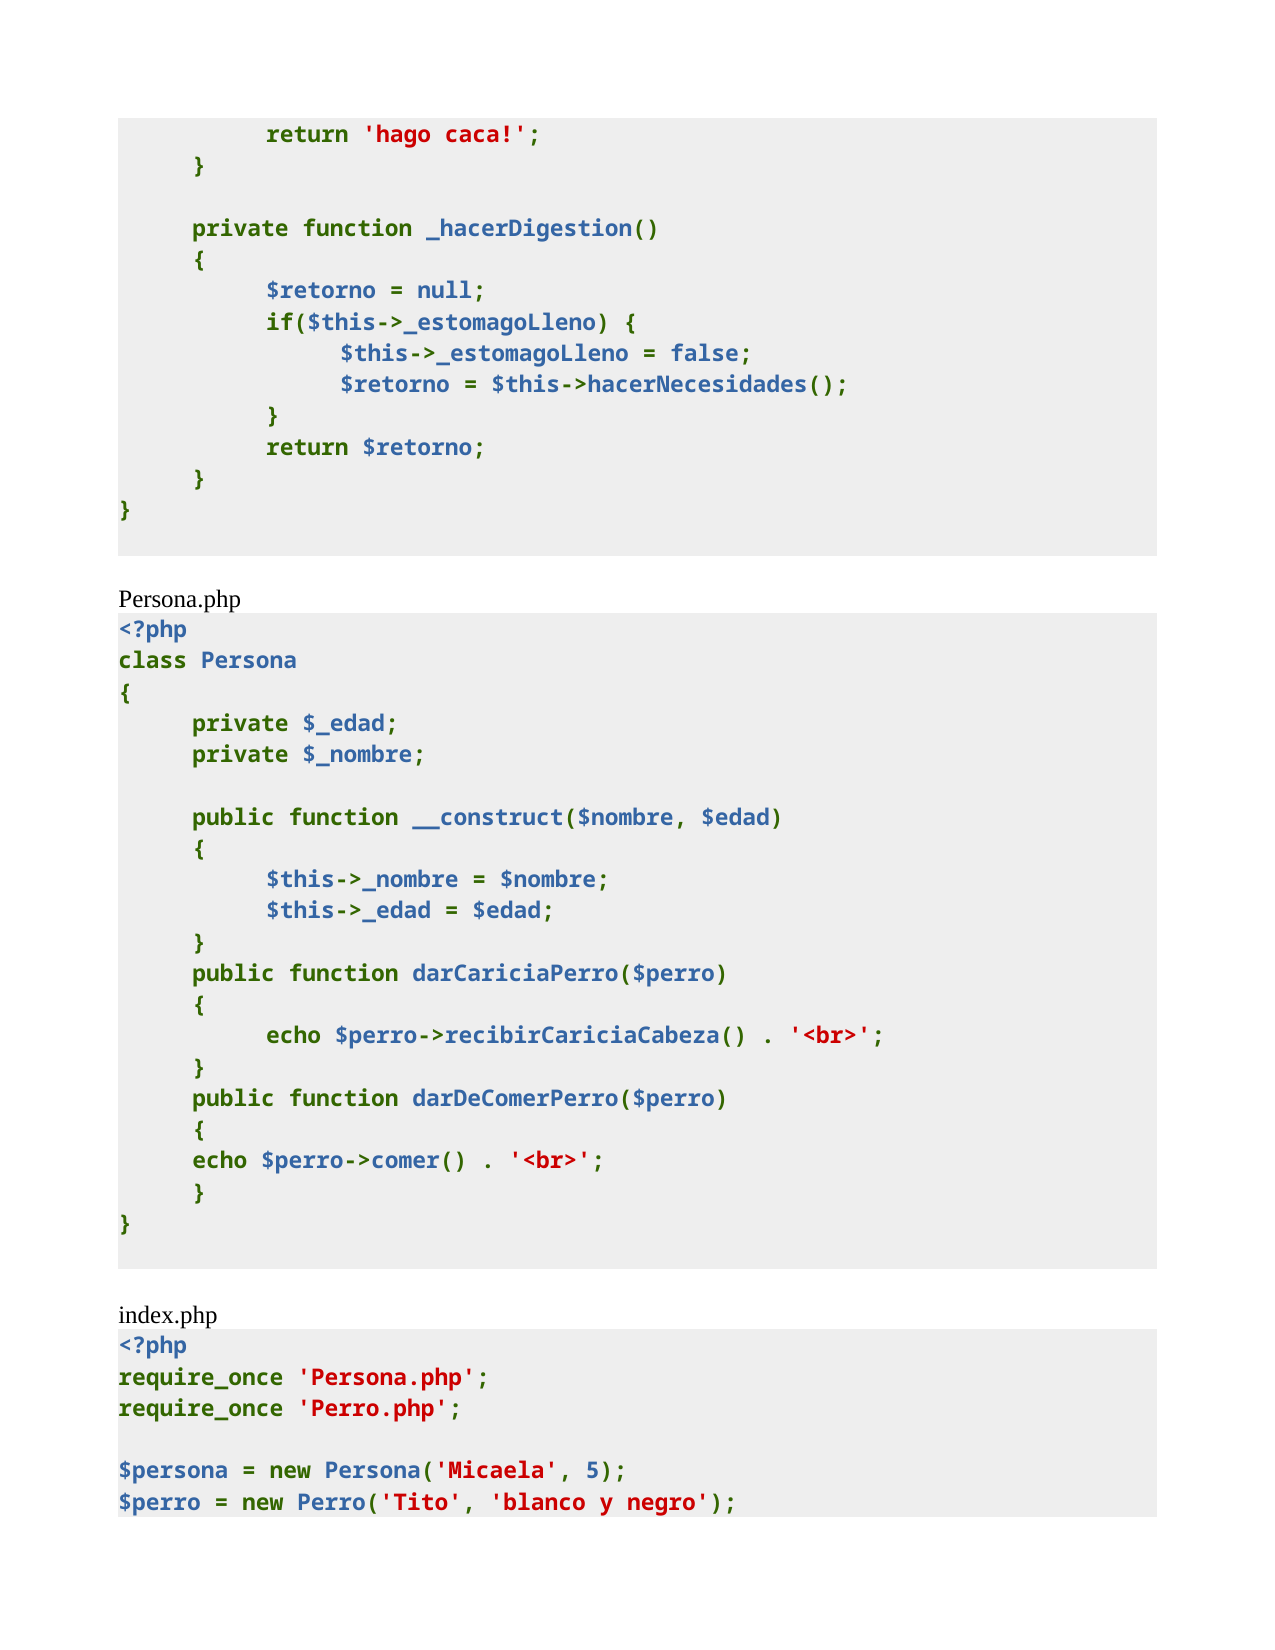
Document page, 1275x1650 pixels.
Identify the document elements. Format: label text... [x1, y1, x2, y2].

text } [118, 399, 1157, 431]
text } [118, 1176, 1157, 1207]
text echo $perro->recibirCariciaCabeza() . '<br>'; [118, 1019, 1157, 1051]
text } [118, 1051, 1157, 1082]
text $retorno = $this->hacerNecesidades(); [118, 368, 1157, 399]
text if($this->_estomagoLleno) { [118, 306, 1157, 337]
text { [118, 832, 1157, 863]
text public function darDeComerPerro($perro) [118, 1082, 1157, 1113]
text $this->_nombre = $nombre; [118, 863, 1157, 894]
text return $retorno; [118, 431, 1157, 462]
text } [118, 926, 1157, 957]
text } [118, 462, 1157, 493]
text require_once 'Persona.php'; [118, 1361, 1157, 1392]
text echo $perro->comer() . '<br>'; [118, 1144, 1157, 1176]
text $this->_edad = $edad; [118, 894, 1157, 926]
text $retorno = null; [118, 274, 1157, 306]
text { [118, 243, 1157, 274]
text $persona = new Persona('Micaela', 5); [118, 1454, 1157, 1486]
text index.php [118, 1301, 1157, 1329]
text require_once 'Perro.php'; [118, 1392, 1157, 1423]
text } [118, 1207, 1157, 1238]
text public function darCariciaPerro($perro) [118, 957, 1157, 988]
text $this->_estomagoLleno = false; [118, 337, 1157, 368]
text $perro = new Perro('Tito', 'blanco y negro'); [118, 1486, 1157, 1517]
text <?php [118, 613, 1157, 644]
text private $_edad; [118, 707, 1157, 738]
text private function _hacerDigestion() [118, 212, 1157, 243]
text class Persona [118, 644, 1157, 676]
text Persona.php [118, 584, 1157, 613]
text return 'hago caca!'; [118, 118, 1157, 149]
text public function __construct($nombre, $edad) [118, 801, 1157, 832]
text } [118, 149, 1157, 181]
text { [118, 988, 1157, 1019]
text { [118, 1113, 1157, 1144]
text { [118, 676, 1157, 707]
text <?php [118, 1329, 1157, 1361]
text } [118, 493, 1157, 524]
text private $_nombre; [118, 738, 1157, 769]
